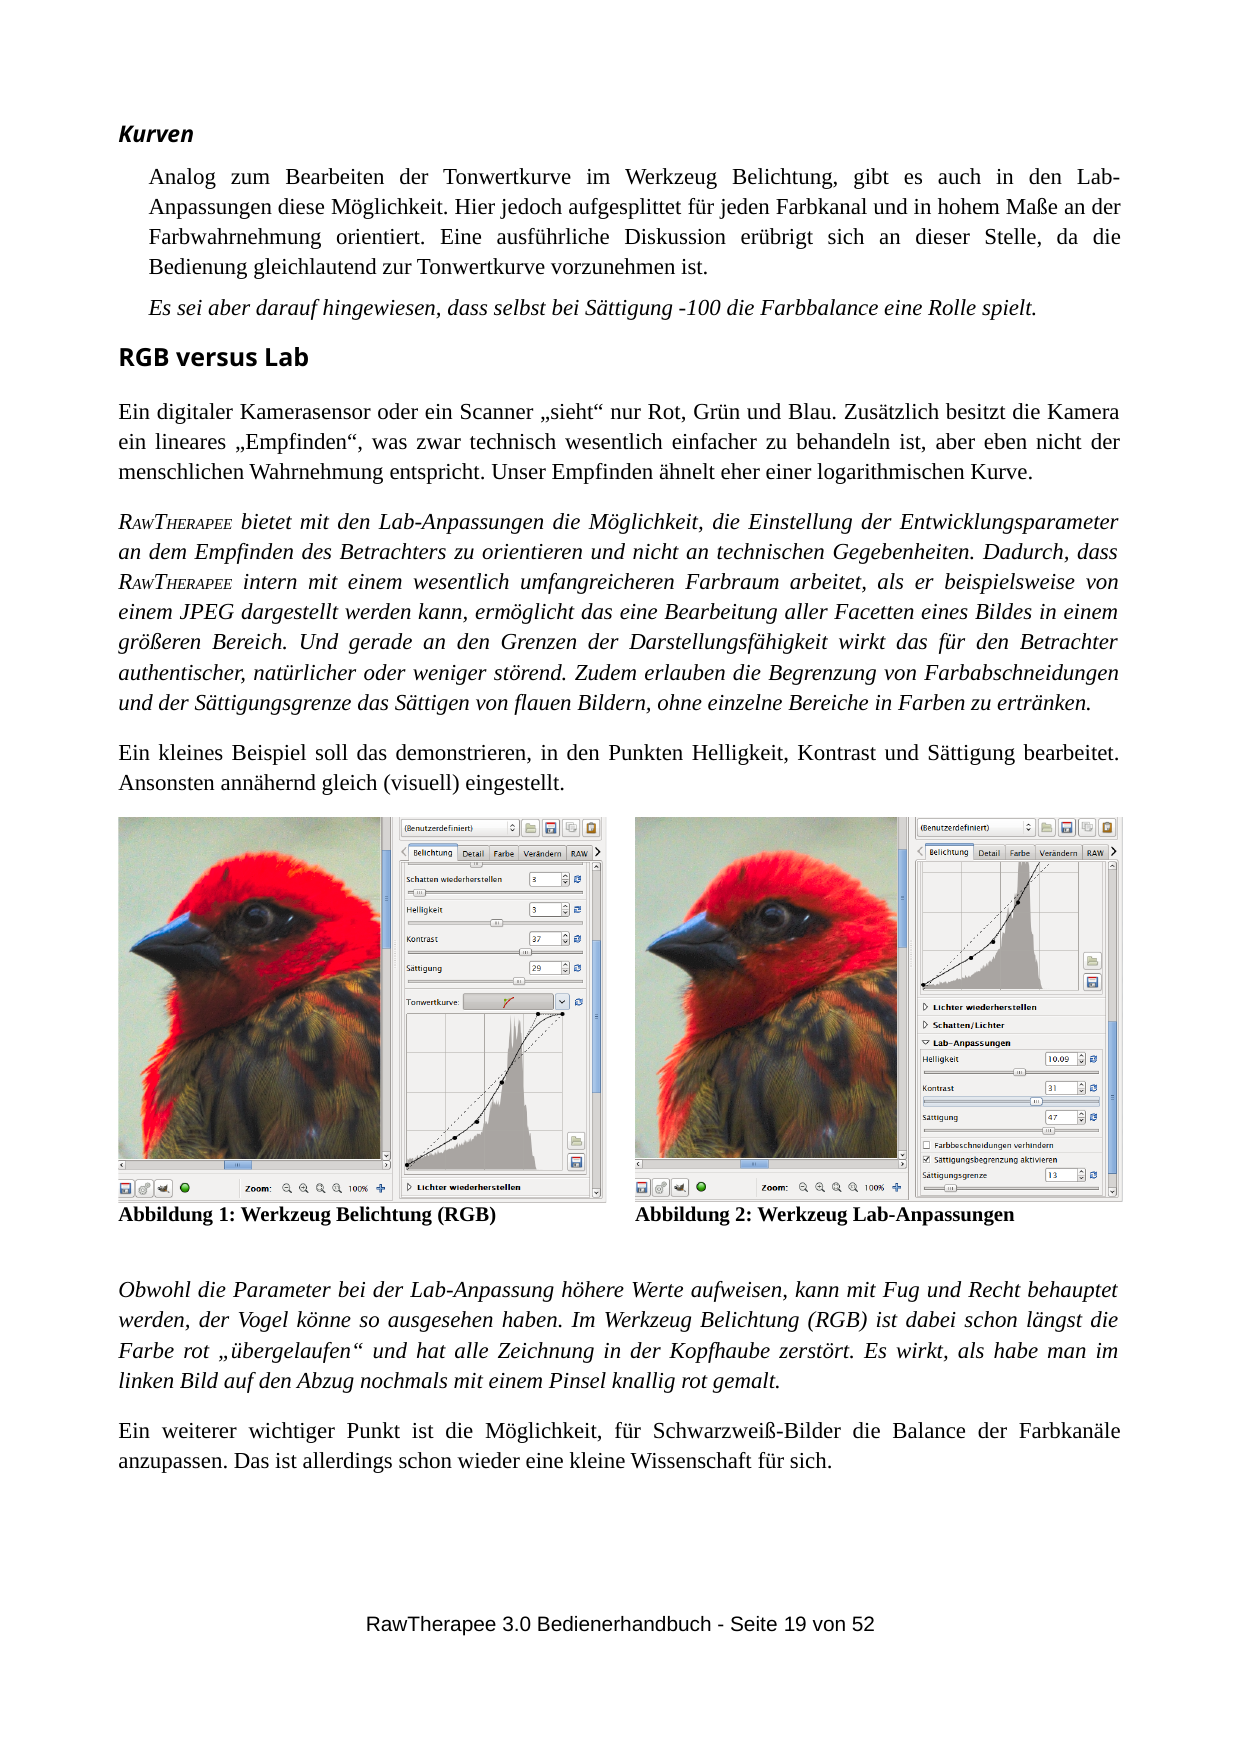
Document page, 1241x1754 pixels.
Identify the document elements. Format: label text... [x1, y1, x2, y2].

text RawTherapee bietet mit den Lab-Anpassungen die Möglichkeit, die Einstellung der Entwicklungsparameter an dem Empfinden des Betrachters zu orientieren und nicht an technischen Gegebenheiten. Dadurch, dass RawTherapee intern mit einem wesentlich umfangreicheren Farbraum arbeitet, als er beispielsweise von einem JPEG dargestellt werden kann, ermöglicht das eine Bearbeitung aller Facetten eines Bildes in einem größeren Bereich. Und gerade an den Grenzen der Darstellungsfähigkeit wirkt das für den Betrachter authentischer, natürlicher oder weniger störend. Zudem erlauben die Begrenzung von Farbabschneidungen und der Sättigungsgrenze das Sättigen von flauen Bildern, ohne einzelne Bereiche in Farben zu ertränken. [118, 504, 1122, 715]
text Obwohl die Parameter bei der Lab-Anpassung höhere Werte aufweisen, kann mit Fug und Recht behauptet werden, der Vogel könne so ausgesehen haben. Im Werkzeug Belichtung (RGB) ist dabei schon längst die Farbe rot „übergelaufen“ und hat alle Zeichnung in der Kopfhaube zerstört. Es wirkt, als habe man im linken Bild auf den Abzug nochmals mit einem Pinsel knallig rot gemalt. [118, 1273, 1122, 1393]
subtitle Kurven [118, 118, 1122, 149]
text Ein weiterer wichtiger Punkt ist die Möglichkeit, für Schwarzweiß-Bilder die Balance der Farbkanäle anzupassen. Das ist allerdings schon wieder eine kleine Wissenschaft für sich. [118, 1413, 1122, 1473]
text Analog zum Bearbeiten der Tonwertkurve im Werkzeug Belichtung, gibt es auch in den Lab-Anpassungen diese Möglichkeit. Hier jedoch aufgesplittet für jeden Farbkanal und in hohem Maße an der Farbwahrnehmung orientiert. Eine ausführliche Diskussion erübrigt sich an dieser Stelle, da die Bedienung gleichlautend zur Tonwertkurve vorzunehmen ist. [148, 159, 1122, 280]
picture [635, 817, 1123, 1202]
text Es sei aber darauf hingewiesen, dass selbst bei Sättigung -100 die Farbbalance eine Rolle spielt. [148, 290, 1122, 320]
picture [118, 817, 607, 1203]
text Abbildung 1: Werkzeug Belichtung (RGB) [118, 1203, 606, 1226]
text Ein digitaler Kamerasensor oder ein Scanner „sieht“ nur Rot, Grün und Blau. Zusätzlich besitzt die Kamera ein lineares „Empfinden“, was zwar technisch wesentlich einfacher zu behandeln ist, aber eben nicht der menschlichen Wahrnehmung entspricht. Unser Empfinden ähnelt eher einer logarithmischen Kurve. [118, 394, 1122, 484]
text Abbildung 2: Werkzeug Lab-Anpassungen [635, 1202, 1122, 1226]
text Ein kleines Beispiel soll das demonstrieren, in den Punkten Helligkeit, Kontrast und Sättigung bearbeitet. Ansonsten annähernd gleich (visuell) eingestellt. [118, 735, 1122, 795]
subtitle RGB versus Lab [118, 340, 1122, 374]
